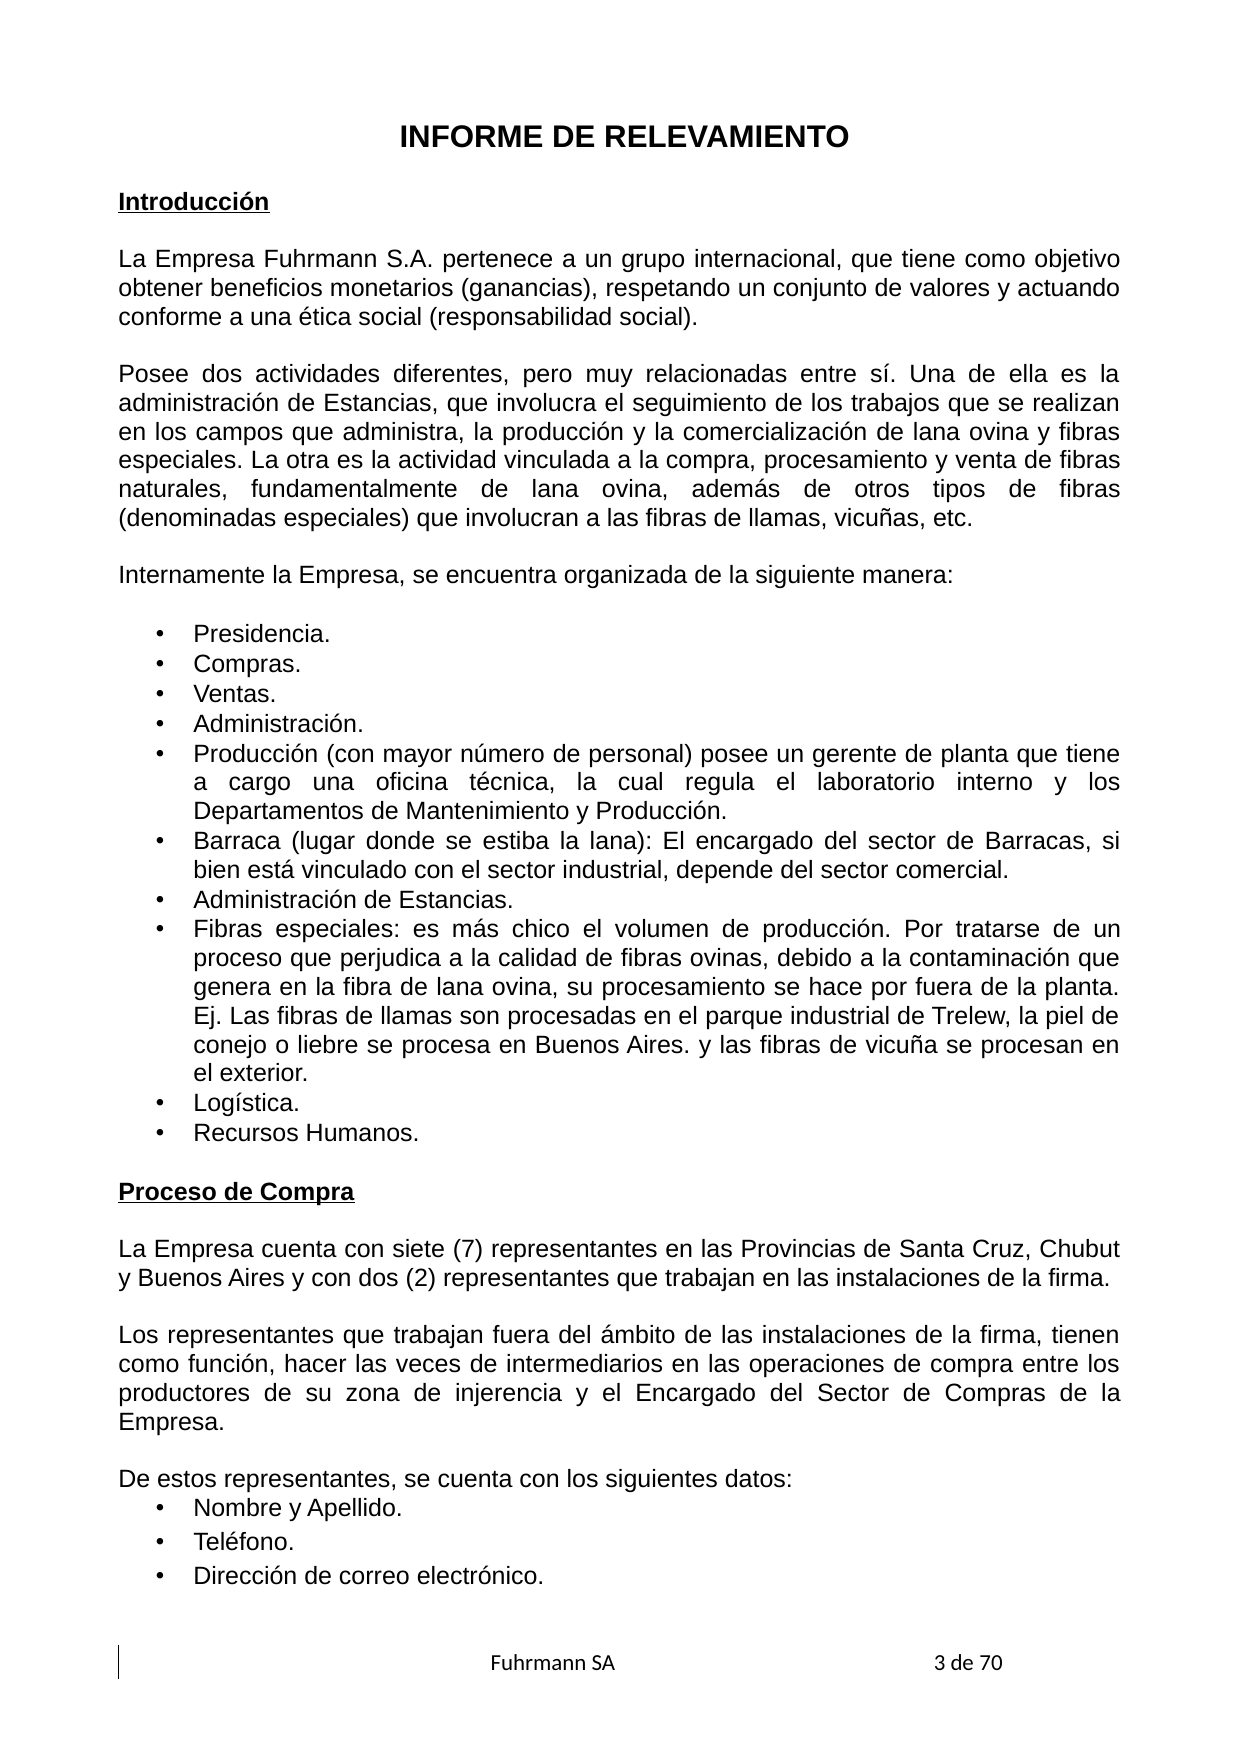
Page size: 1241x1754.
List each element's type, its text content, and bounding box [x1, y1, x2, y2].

list Barraca (lugar donde se estiba la lana): El encargado del sector de Barracas, si bien está vinculado con el sector industrial, depende del sector comercial. [156, 826, 1122, 883]
list Nombre y Apellido. [156, 1493, 1122, 1522]
text De estos representantes, se cuenta con los siguientes datos: [118, 1464, 1122, 1493]
text Internamente la Empresa, se encuentra organizada de la siguiente manera: [118, 560, 1122, 589]
text La Empresa cuenta con siete (7) representantes en las Provincias de Santa Cruz, Chubut y Buenos Aires y con dos (2) representantes que trabajan en las instalaciones de la firma. [118, 1234, 1122, 1292]
list Teléfono. [156, 1527, 1122, 1556]
list Recursos Humanos. [156, 1118, 1122, 1147]
list Logística. [156, 1088, 1122, 1117]
list Ventas. [156, 679, 1122, 708]
text La Empresa Fuhrmann S.A. pertenece a un grupo internacional, que tiene como objetivo obtener beneficios monetarios (ganancias), respetando un conjunto de valores y actuando conforme a una ética social (responsabilidad social). [118, 244, 1122, 330]
text Los representantes que trabajan fuera del ámbito de las instalaciones de la firma, tienen como función, hacer las veces de intermediarios en las operaciones de compra entre los productores de su zona de injerencia y el Encargado del Sector de Compras de la Empresa. [118, 1320, 1122, 1435]
subtitle INFORME DE RELEVAMIENTO [118, 118, 1122, 154]
list Compras. [156, 649, 1122, 678]
text Introducción [118, 187, 1122, 215]
list Administración de Estancias. [156, 884, 1122, 913]
list Presidencia. [156, 619, 1122, 648]
list Administración. [156, 709, 1122, 737]
text Proceso de Compra [118, 1177, 1122, 1205]
list Fibras especiales: es más chico el volumen de producción. Por tratarse de un proceso que perjudica a la calidad de fibras ovinas, debido a la contaminación que genera en la fibra de lana ovina, su procesamiento se hace por fuera de la planta. Ej. Las fibras de llamas son procesadas en el parque industrial de Trelew, la piel de conejo o liebre se procesa en Buenos Aires. y las fibras de vicuña se procesan en el exterior. [156, 914, 1122, 1087]
list Dirección de correo electrónico. [156, 1561, 1122, 1590]
list Producción (con mayor número de personal) posee un gerente de planta que tiene a cargo una oficina técnica, la cual regula el laboratorio interno y los Departamentos de Mantenimiento y Producción. [156, 738, 1122, 825]
text Posee dos actividades diferentes, pero muy relacionadas entre sí. Una de ella es la administración de Estancias, que involucra el seguimiento de los trabajos que se realizan en los campos que administra, la producción y la comercialización de lana ovina y fibras especiales. La otra es la actividad vinculada a la compra, procesamiento y venta de fibras naturales, fundamentalmente de lana ovina, además de otros tipos de fibras (denominadas especiales) que involucran a las fibras de llamas, vicuñas, etc. [118, 359, 1122, 532]
